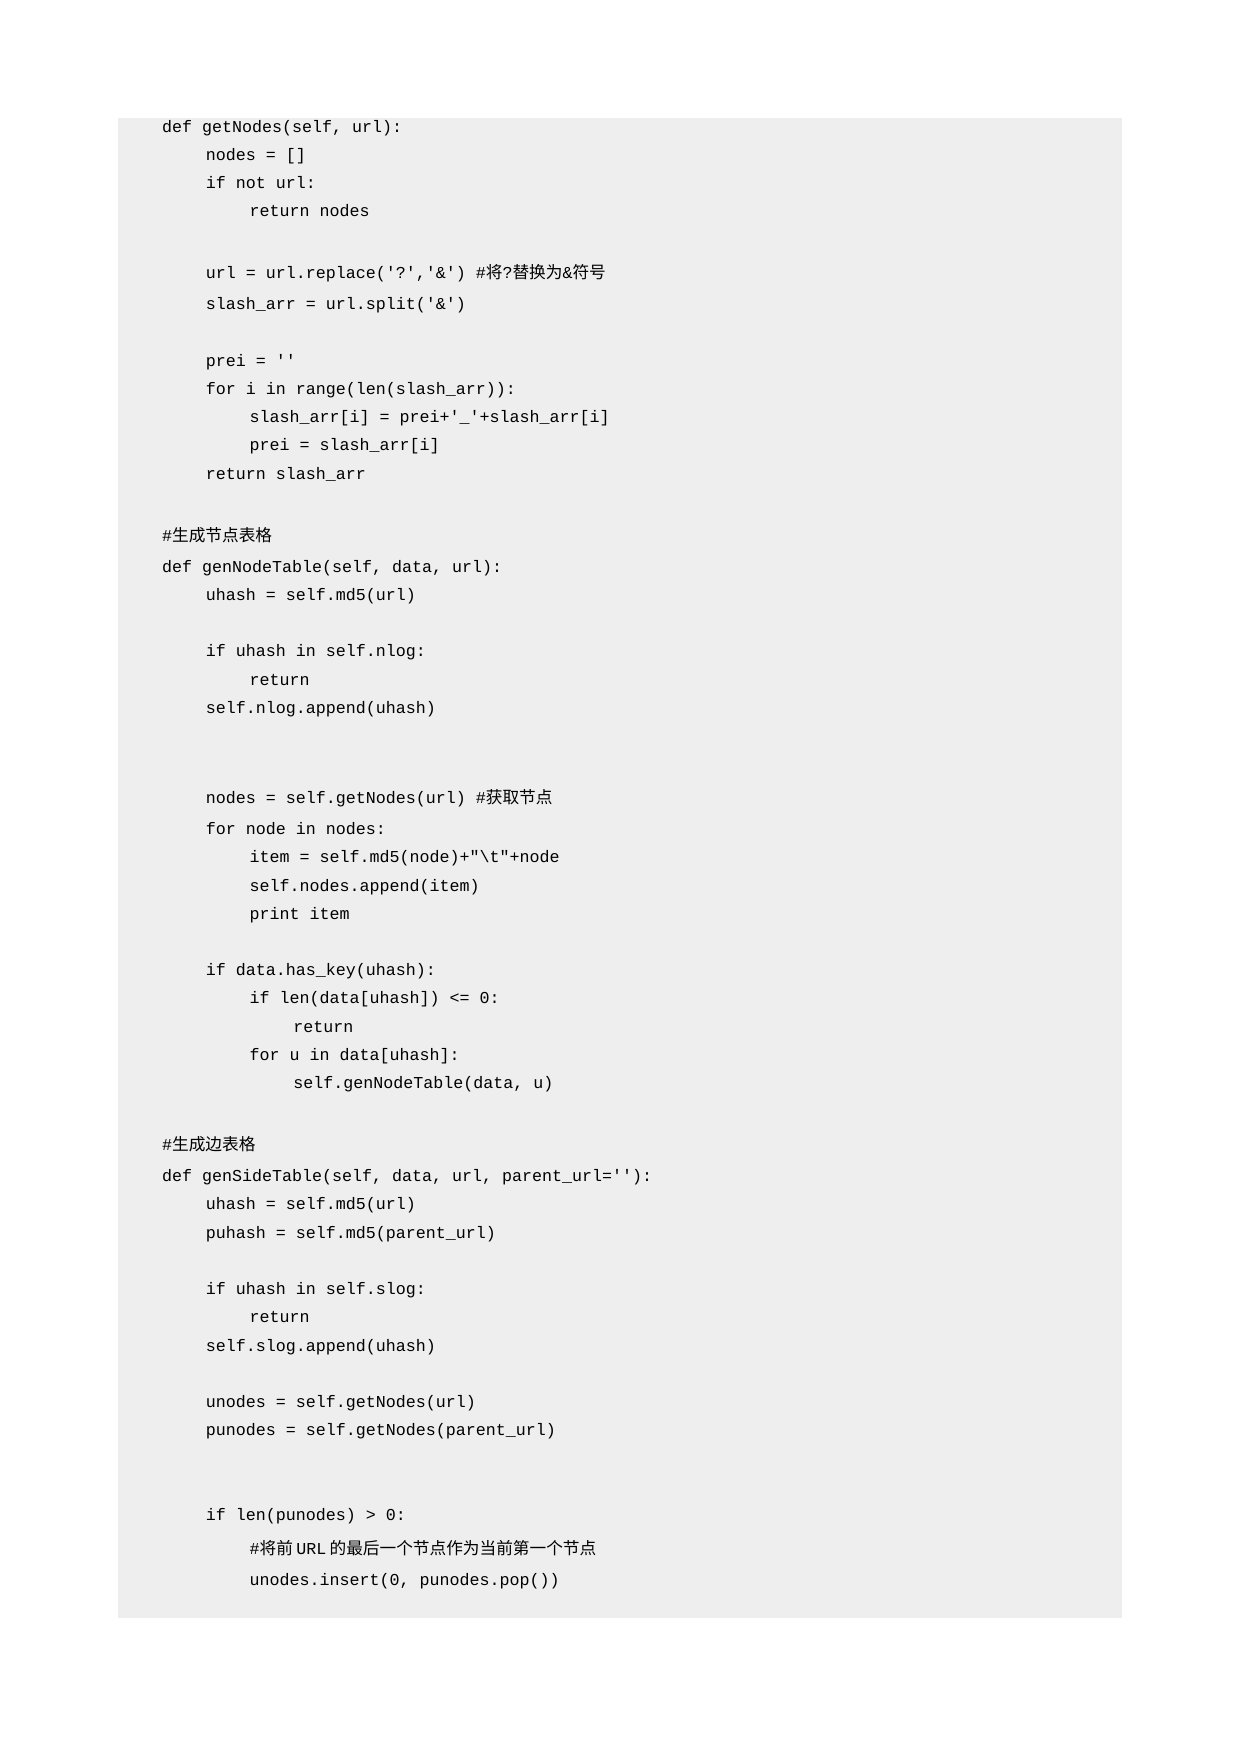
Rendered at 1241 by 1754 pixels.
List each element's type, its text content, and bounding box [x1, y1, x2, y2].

text if len(punodes) > 0: [118, 1506, 1122, 1525]
text puhash = self.md5(parent_url) [118, 1224, 1122, 1243]
text uhash = self.md5(url) [118, 586, 1122, 605]
text item = self.md5(node)+"\t"+node [118, 849, 1122, 868]
text nodes = self.getNodes(url) #获取节点 [118, 784, 1122, 808]
text unodes = self.getNodes(url) [118, 1393, 1122, 1412]
text uhash = self.md5(url) [118, 1196, 1122, 1215]
text prei = '' [118, 352, 1122, 371]
text if uhash in self.nlog: [118, 643, 1122, 662]
text punodes = self.getNodes(parent_url) [118, 1422, 1122, 1441]
text return [118, 671, 1122, 690]
text return [118, 1309, 1122, 1328]
text print item [118, 905, 1122, 924]
text #将前URL的最后一个节点作为当前第一个节点 [118, 1535, 1122, 1559]
text return nodes [118, 203, 1122, 222]
text return slash_arr [118, 465, 1122, 484]
text if data.has_key(uhash): [118, 962, 1122, 981]
text prei = slash_arr[i] [118, 437, 1122, 456]
text if not url: [118, 174, 1122, 193]
text def genSideTable(self, data, url, parent_url=''): [118, 1168, 1122, 1187]
text for node in nodes: [118, 821, 1122, 839]
text self.nodes.append(item) [118, 877, 1122, 896]
text unodes.insert(0, punodes.pop()) [118, 1571, 1122, 1590]
text return [118, 1018, 1122, 1037]
text if len(data[uhash]) <= 0: [118, 990, 1122, 1009]
text def genNodeTable(self, data, url): [118, 558, 1122, 577]
text if uhash in self.slog: [118, 1281, 1122, 1299]
text url = url.replace('?','&') #将?替换为&符号 [118, 259, 1122, 284]
text self.slog.append(uhash) [118, 1337, 1122, 1356]
text def getNodes(self, url): [118, 118, 1122, 137]
text self.nlog.append(uhash) [118, 699, 1122, 718]
text #生成节点表格 [118, 522, 1122, 546]
text for u in data[uhash]: [118, 1046, 1122, 1065]
text nodes = [] [118, 146, 1122, 165]
text self.genNodeTable(data, u) [118, 1075, 1122, 1093]
text for i in range(len(slash_arr)): [118, 381, 1122, 399]
text slash_arr = url.split('&') [118, 296, 1122, 315]
text slash_arr[i] = prei+'_'+slash_arr[i] [118, 409, 1122, 428]
text #生成边表格 [118, 1131, 1122, 1156]
